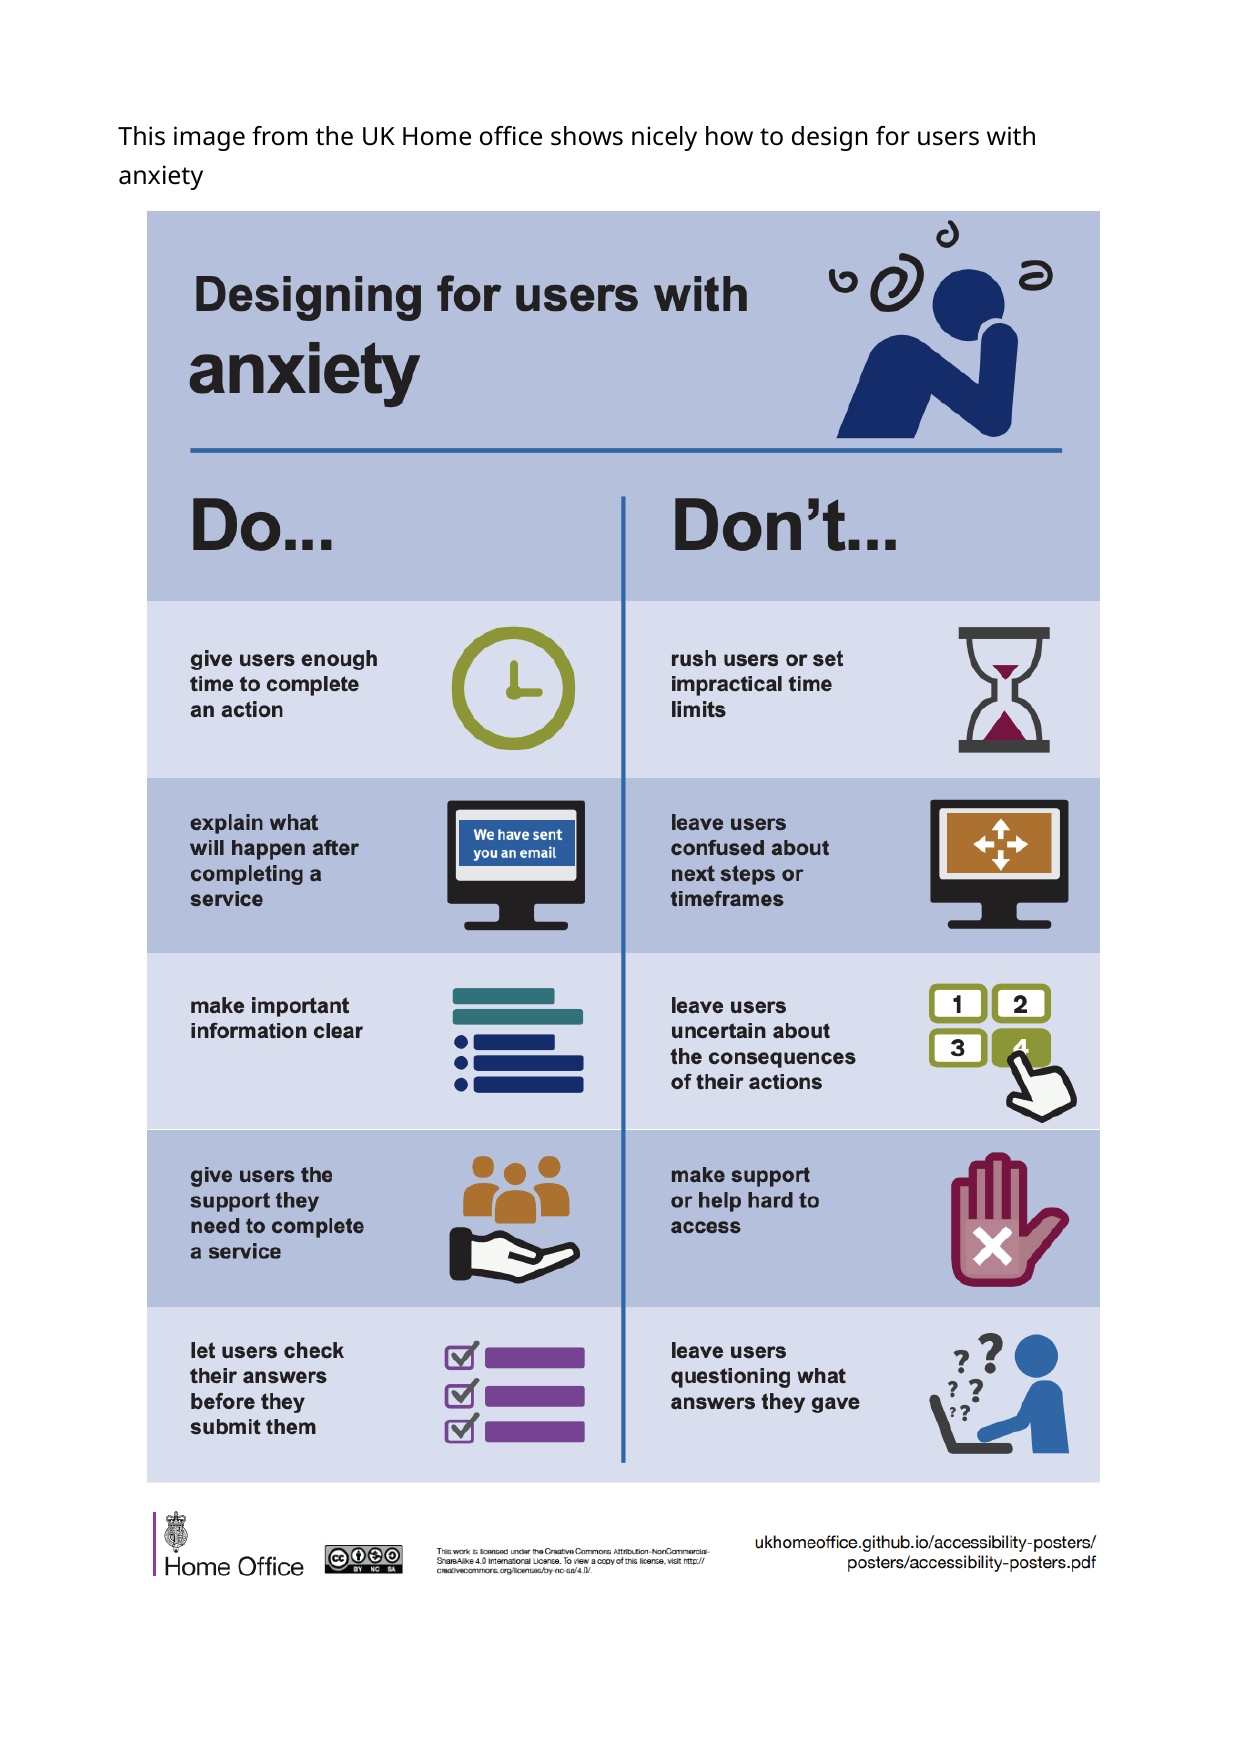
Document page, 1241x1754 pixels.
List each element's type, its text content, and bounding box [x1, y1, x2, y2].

picture [118, 211, 1123, 1605]
subtitle This image from the UK Home office shows nicely how to design for users with anxiety [118, 118, 1122, 191]
